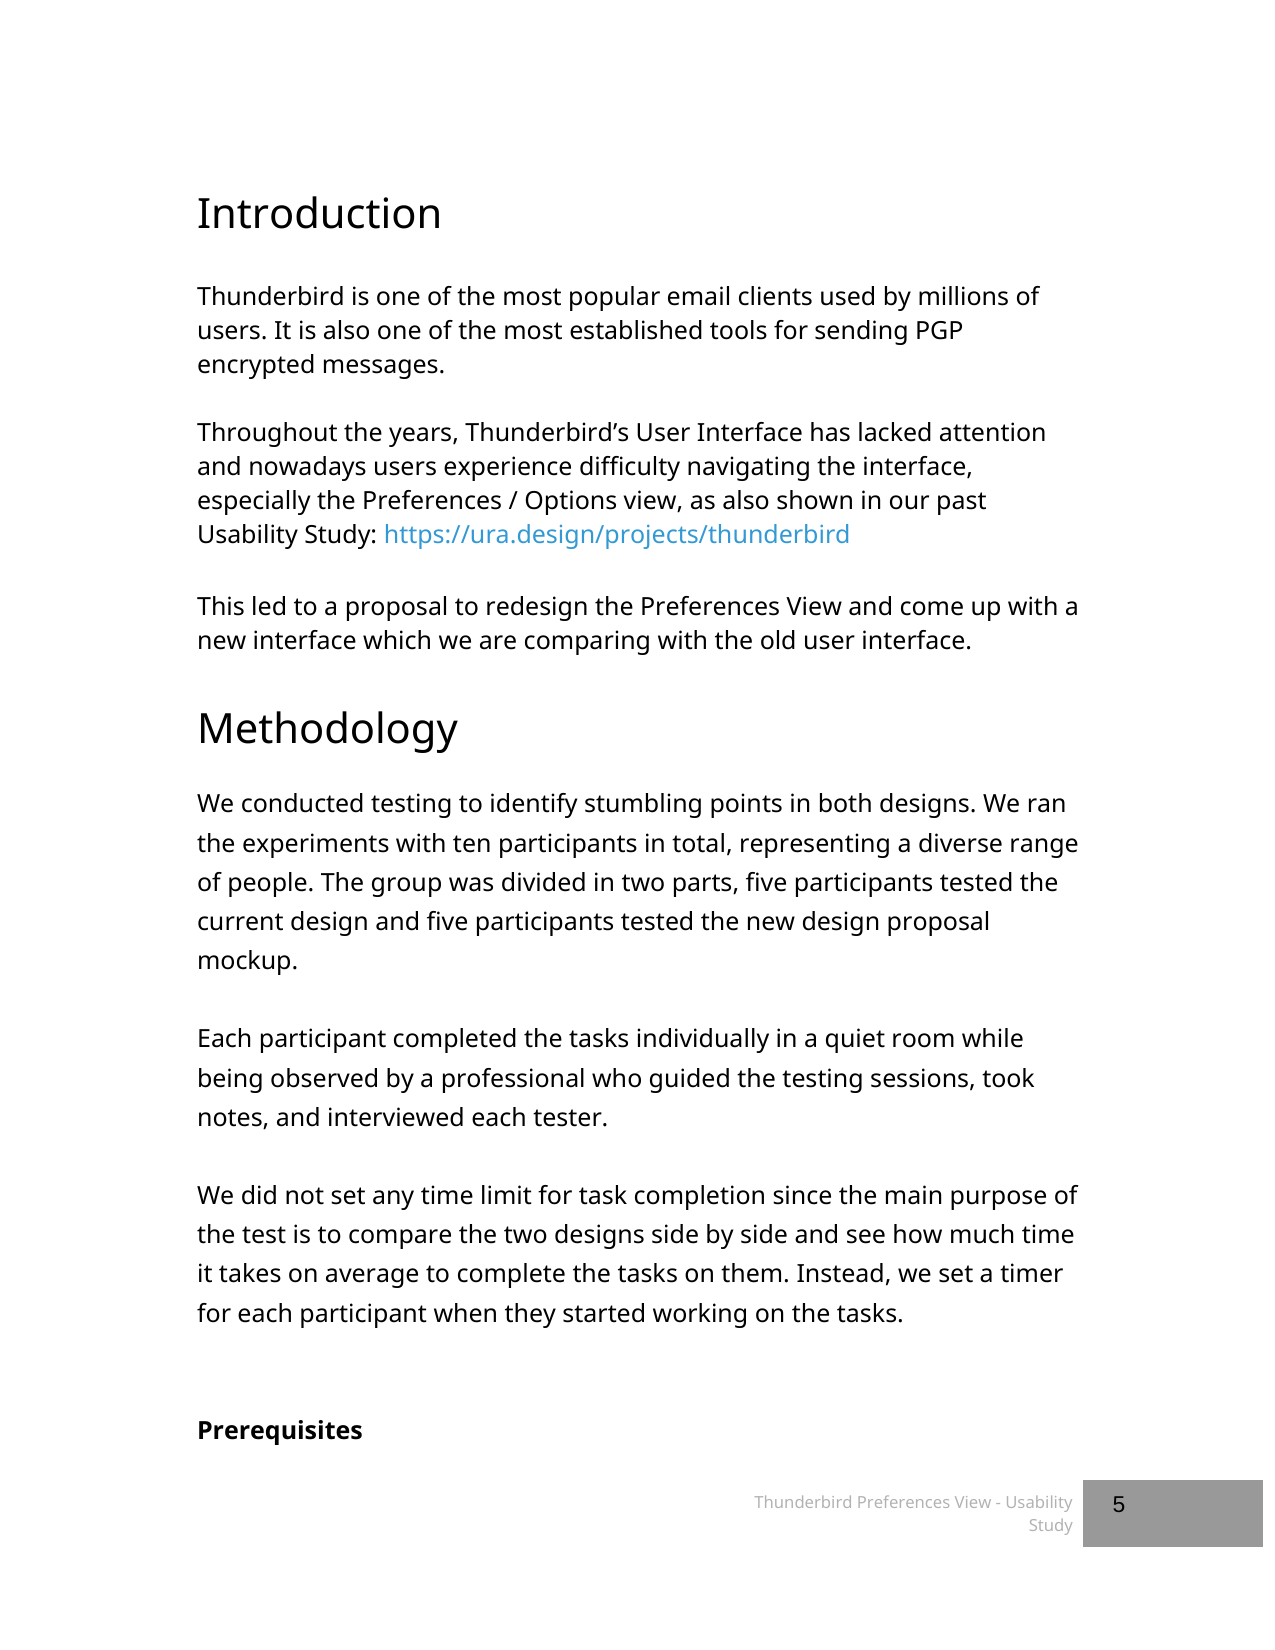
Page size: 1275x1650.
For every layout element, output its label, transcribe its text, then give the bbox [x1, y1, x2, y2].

text Prerequisites [197, 1413, 1087, 1447]
text We conducted testing to identify stumbling points in both designs. We ran the experiments with ten participants in total, representing a diverse range of people. The group was divided in two parts, five participants tested the current design and five participants tested the new design proposal mockup. [197, 786, 1087, 977]
subtitle Introduction [197, 184, 1087, 241]
subtitle Methodology [197, 699, 1087, 756]
subtitle This led to a proposal to redesign the Preferences View and come up with a new interface which we are comparing with the old user interface. [197, 588, 1087, 656]
subtitle Thunderbird is one of the most popular email clients used by millions of users. It is also one of the most established tools for sending PGP encrypted messages. Throughout the years, Thunderbird’s User Interface has lacked attention and nowadays users experience difficulty navigating the interface, especially the Preferences / Options view, as also shown in our past Usability Study: https://ura.design/projects/thunderbird [197, 278, 1087, 551]
text Each participant completed the tasks individually in a quiet room while being observed by a professional who guided the testing sessions, took notes, and interviewed each tester. [197, 1021, 1087, 1133]
text We did not set any time limit for task completion since the main purpose of the test is to compare the two designs side by side and see how much time it takes on average to complete the tasks on them. Instead, we set a timer for each participant when they started working on the tasks. [197, 1178, 1087, 1329]
